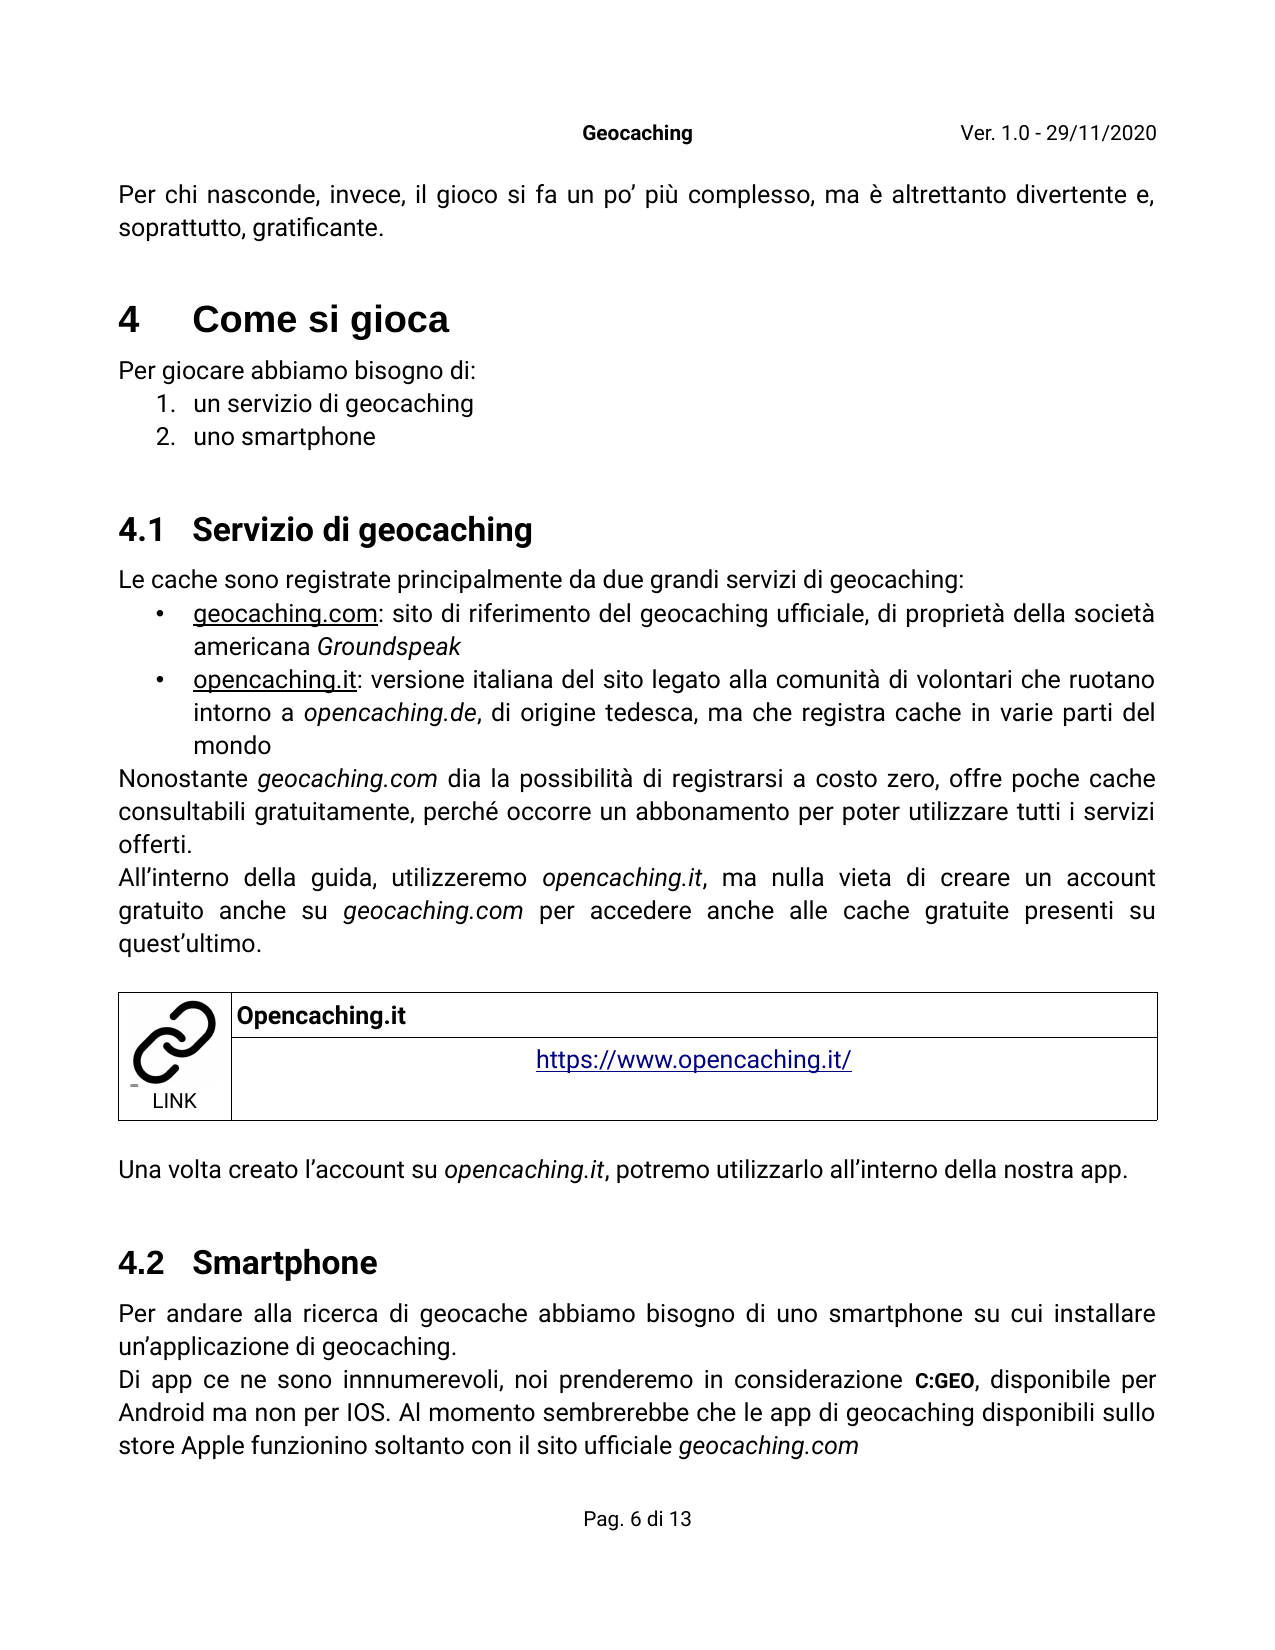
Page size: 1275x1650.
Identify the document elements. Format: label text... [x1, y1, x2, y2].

table_cell https://www.opencaching.it/ [232, 1038, 1157, 1119]
table_header LINK [119, 993, 231, 1119]
table_header Opencaching.it [232, 993, 1157, 1037]
text Una volta creato l’account su opencaching.it, potremo utilizzarlo all’interno della nostra app. [118, 1153, 1157, 1186]
text Per andare alla ricerca di geocache abbiamo bisogno di uno smartphone su cui installare un’applicazione di geocaching. [118, 1296, 1157, 1362]
text Per chi nasconde, invece, il gioco si fa un po’ più complesso, ma è altrettanto divertente e, soprattutto, gratificante. [118, 177, 1157, 243]
list opencaching.it: versione italiana del sito legato alla comunità di volontari che ruotano intorno a opencaching.de, di origine tedesca, ma che registra cache in varie parti del mondo [156, 662, 1157, 761]
subtitle Come si gioca [118, 297, 1157, 341]
text Per giocare abbiamo bisogno di: [118, 353, 1157, 386]
text Nonostante geocaching.com dia la possibilità di registrarsi a costo zero, offre poche cache consultabili gratuitamente, perché occorre un abbonamento per poter utilizzare tutti i servizi offerti. [118, 761, 1157, 860]
text Di app ce ne sono innnumerevoli, noi prenderemo in considerazione C:GEO, disponibile per Android ma non per IOS. Al momento sembrerebbe che le app di geocaching disponibili sullo store Apple funzionino soltanto con il sito ufficiale geocaching.com [118, 1362, 1157, 1461]
subtitle Smartphone [118, 1239, 1157, 1284]
text Le cache sono registrate principalmente da due grandi servizi di geocaching: [118, 563, 1157, 596]
text All’interno della guida, utilizzeremo opencaching.it, ma nulla vieta di creare un account gratuito anche su geocaching.com per accedere anche alle cache gratuite presenti su quest’ultimo. [118, 860, 1157, 959]
list geocaching.com: sito di riferimento del geocaching ufficiale, di proprietà della società americana Groundspeak [156, 596, 1157, 662]
subtitle Servizio di geocaching [118, 506, 1157, 550]
list uno smartphone [156, 419, 1157, 452]
list un servizio di geocaching [156, 386, 1157, 419]
picture [130, 997, 219, 1087]
